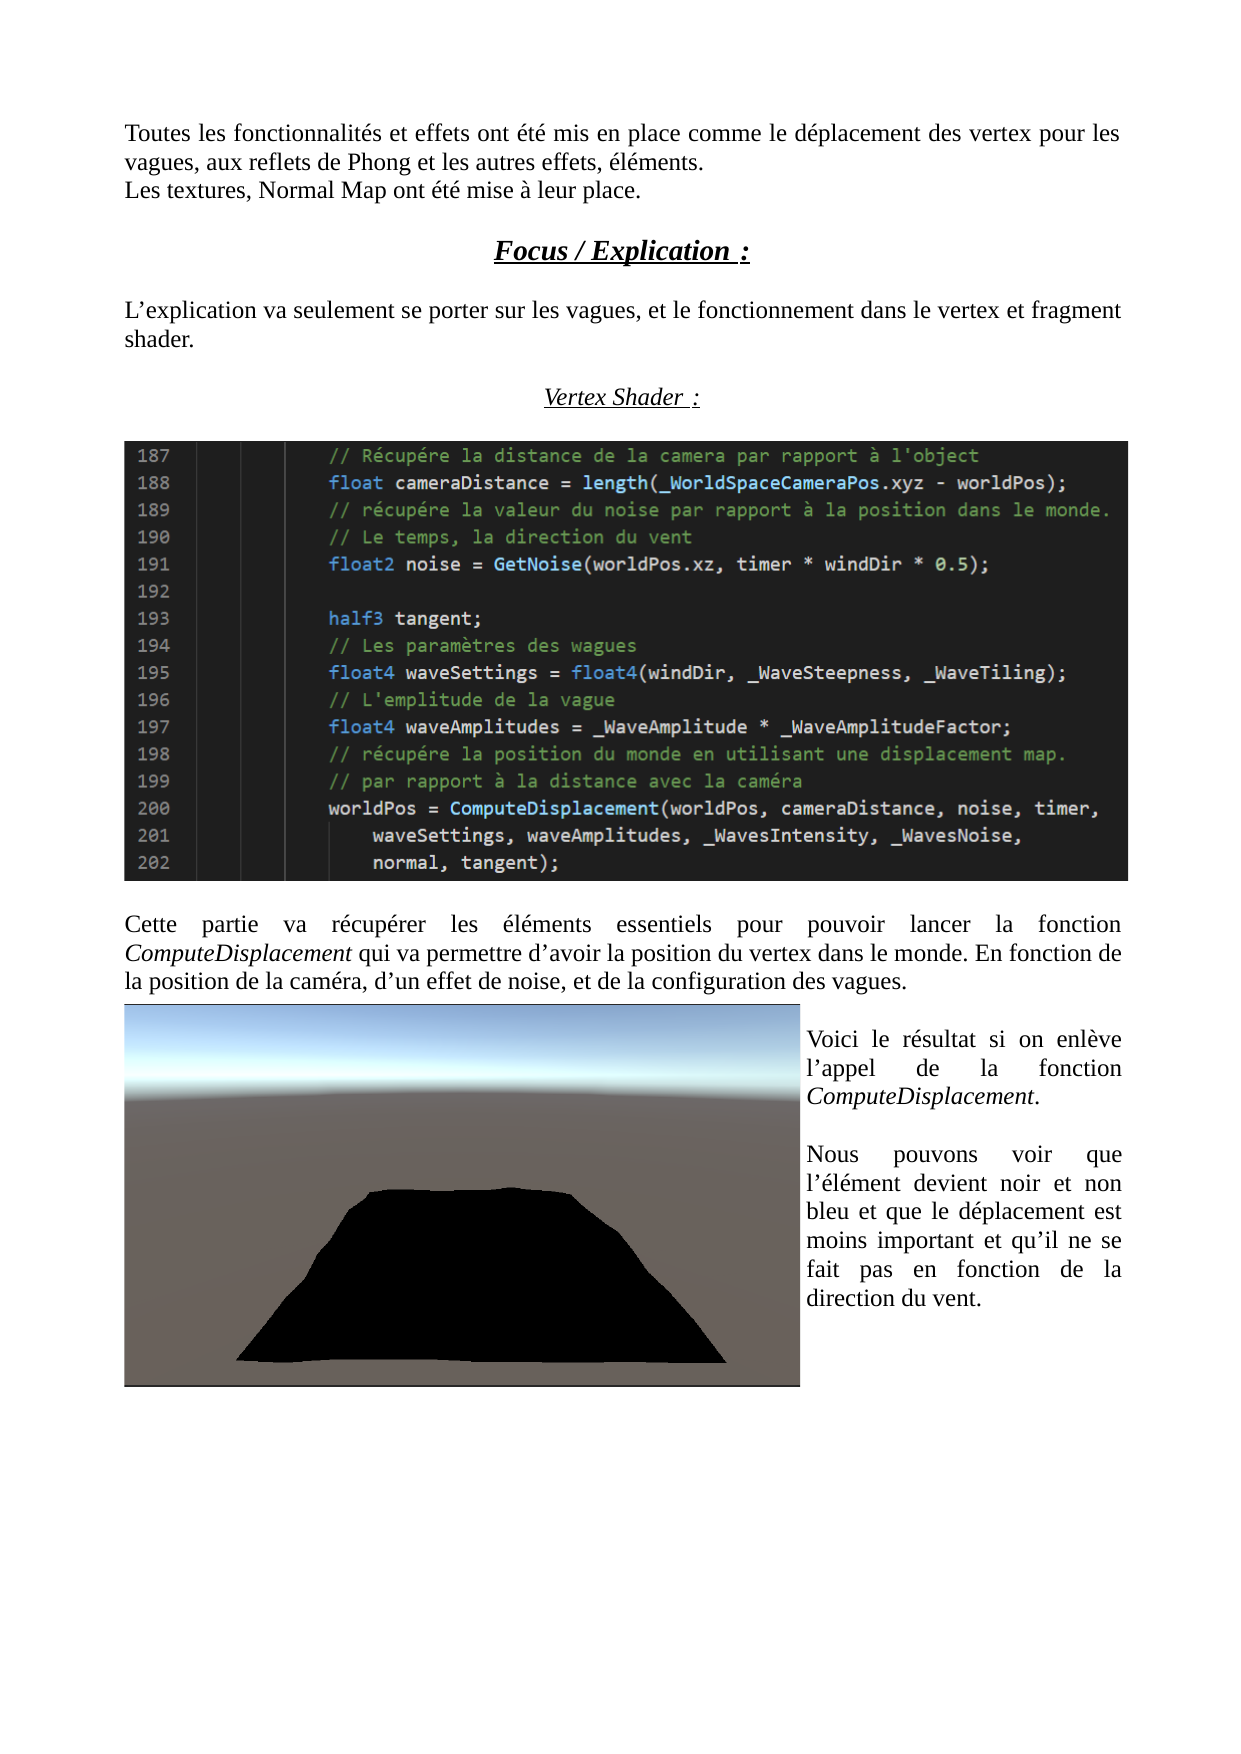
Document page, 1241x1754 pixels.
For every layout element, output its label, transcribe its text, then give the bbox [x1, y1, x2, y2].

picture [124, 1004, 801, 1387]
text Nous pouvons voir que l’élément devient noir et non bleu et que le déplacement est moins important et qu’il ne se fait pas en fonction de la direction du vent. [801, 1139, 1122, 1311]
text Vertex Shader : [124, 382, 1122, 410]
picture [124, 441, 1129, 881]
text Voici le résultat si on enlève l’appel de la fonction ComputeDisplacement. [801, 1024, 1122, 1110]
text Les textures, Normal Map ont été mise à leur place. [124, 176, 1122, 204]
text Toutes les fonctionnalités et effets ont été mis en place comme le déplacement des vertex pour les vagues, aux reflets de Phong et les autres effets, éléments. [124, 118, 1122, 176]
text Focus / Explication : [124, 233, 1122, 267]
text L’explication va seulement se porter sur les vagues, et le fonctionnement dans le vertex et fragment shader. [124, 295, 1122, 353]
text Cette partie va récupérer les éléments essentiels pour pouvoir lancer la fonction ComputeDisplacement qui va permettre d’avoir la position du vertex dans le monde. En fonction de la position de la caméra, d’un effet de noise, et de la configuration des vagues. [124, 909, 1122, 995]
